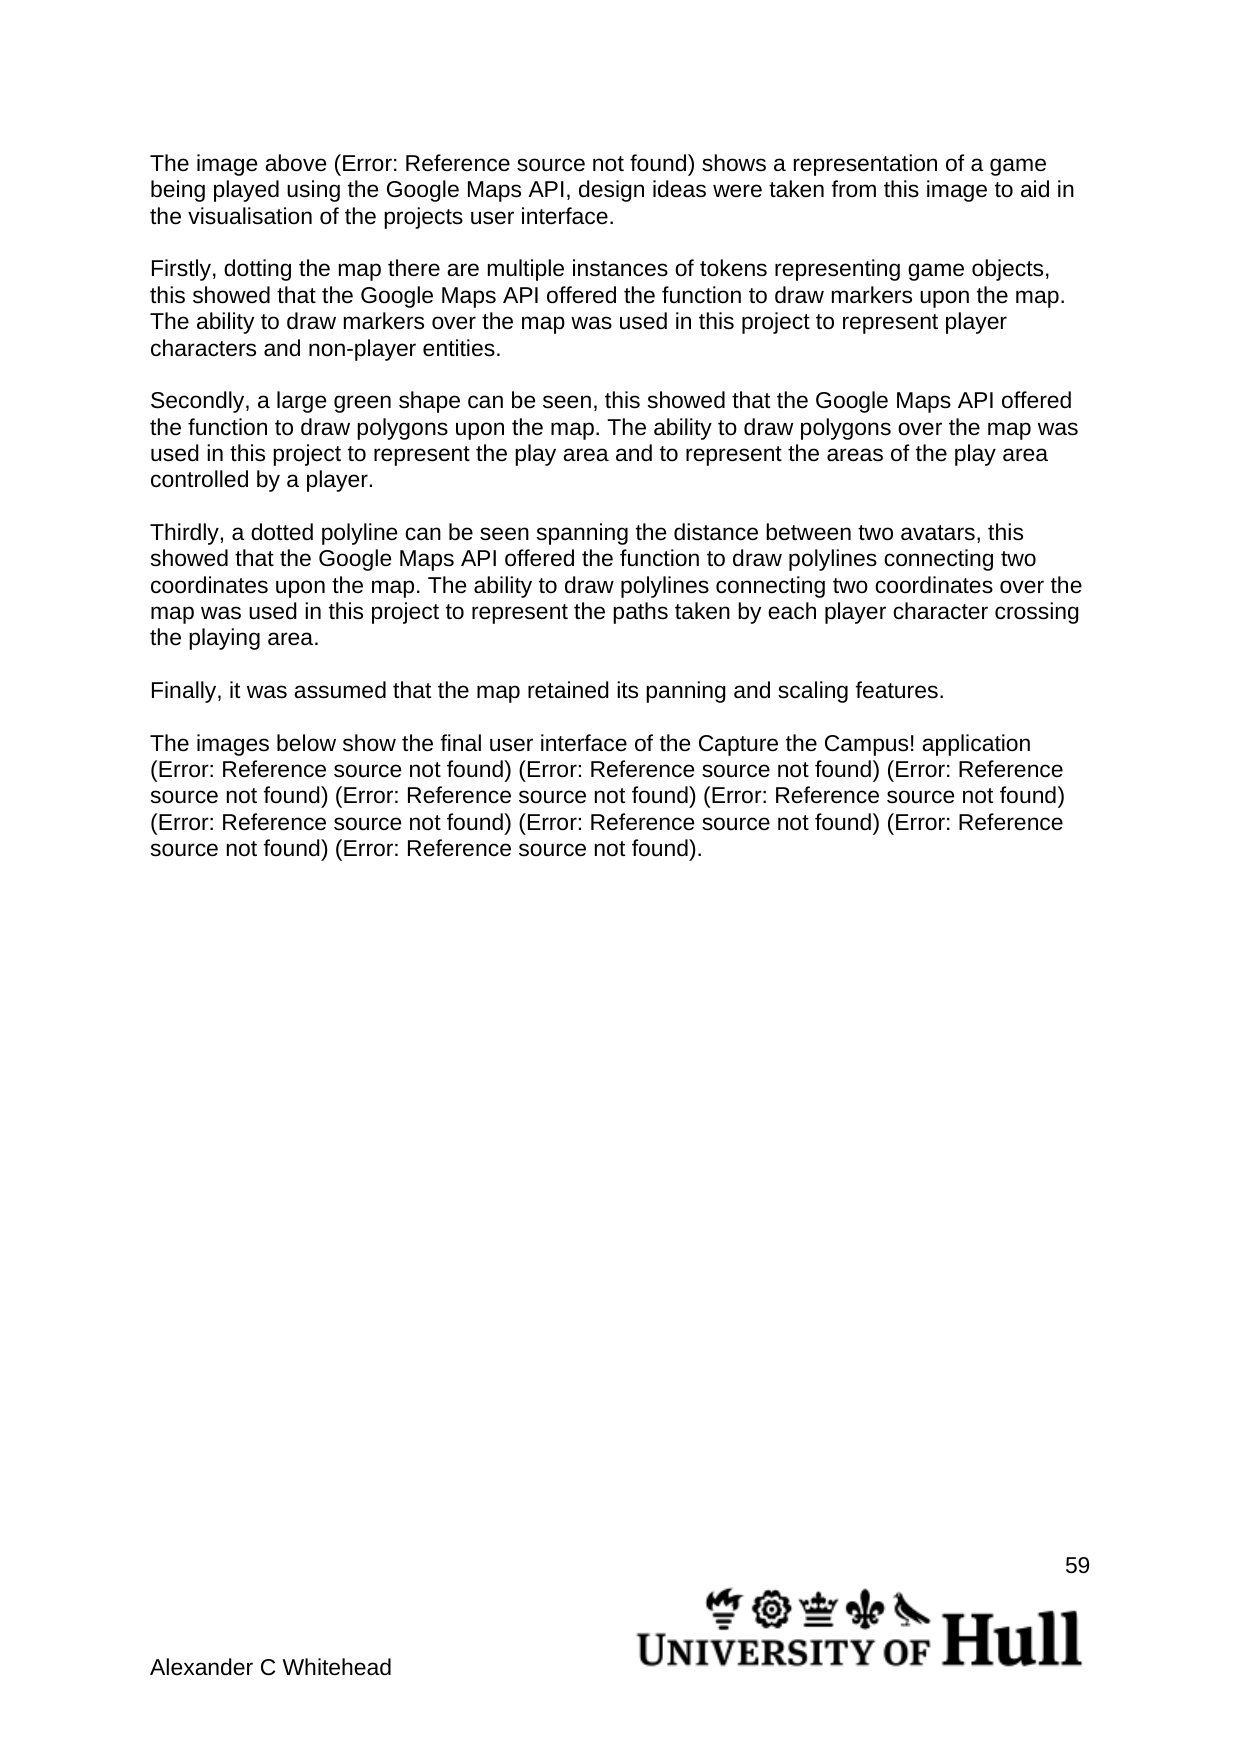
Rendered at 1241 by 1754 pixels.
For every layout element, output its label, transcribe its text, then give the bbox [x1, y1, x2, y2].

text The images below show the final user interface of the Capture the Campus! application (Figure 30) (Figure 31) (Figure 32) (Figure 33) (Figure 34) (Figure 35) (Figure 36) (Figure 37) (Figure 38). [150, 730, 1090, 862]
text Secondly, a large green shape can be seen, this showed that the Google Maps API offered the function to draw polygons upon the map. The ability to draw polygons over the map was used in this project to represent the play area and to represent the areas of the play area controlled by a player. [150, 387, 1090, 493]
text Finally, it was assumed that the map retained its panning and scaling features. [150, 677, 1090, 703]
text The image above (Figure 29) shows a representation of a game being played using the Google Maps API, design ideas were taken from this image to aid in the visualisation of the projects user interface. [150, 150, 1090, 229]
picture [630, 1578, 1091, 1676]
text Firstly, dotting the map there are multiple instances of tokens representing game objects, this showed that the Google Maps API offered the function to draw markers upon the map. The ability to draw markers over the map was used in this project to represent player characters and non-player entities. [150, 255, 1090, 361]
text Thirdly, a dotted polyline can be seen spanning the distance between two avatars, this showed that the Google Maps API offered the function to draw polylines connecting two coordinates upon the map. The ability to draw polylines connecting two coordinates over the map was used in this project to represent the paths taken by each player character crossing the playing area. [150, 519, 1090, 651]
